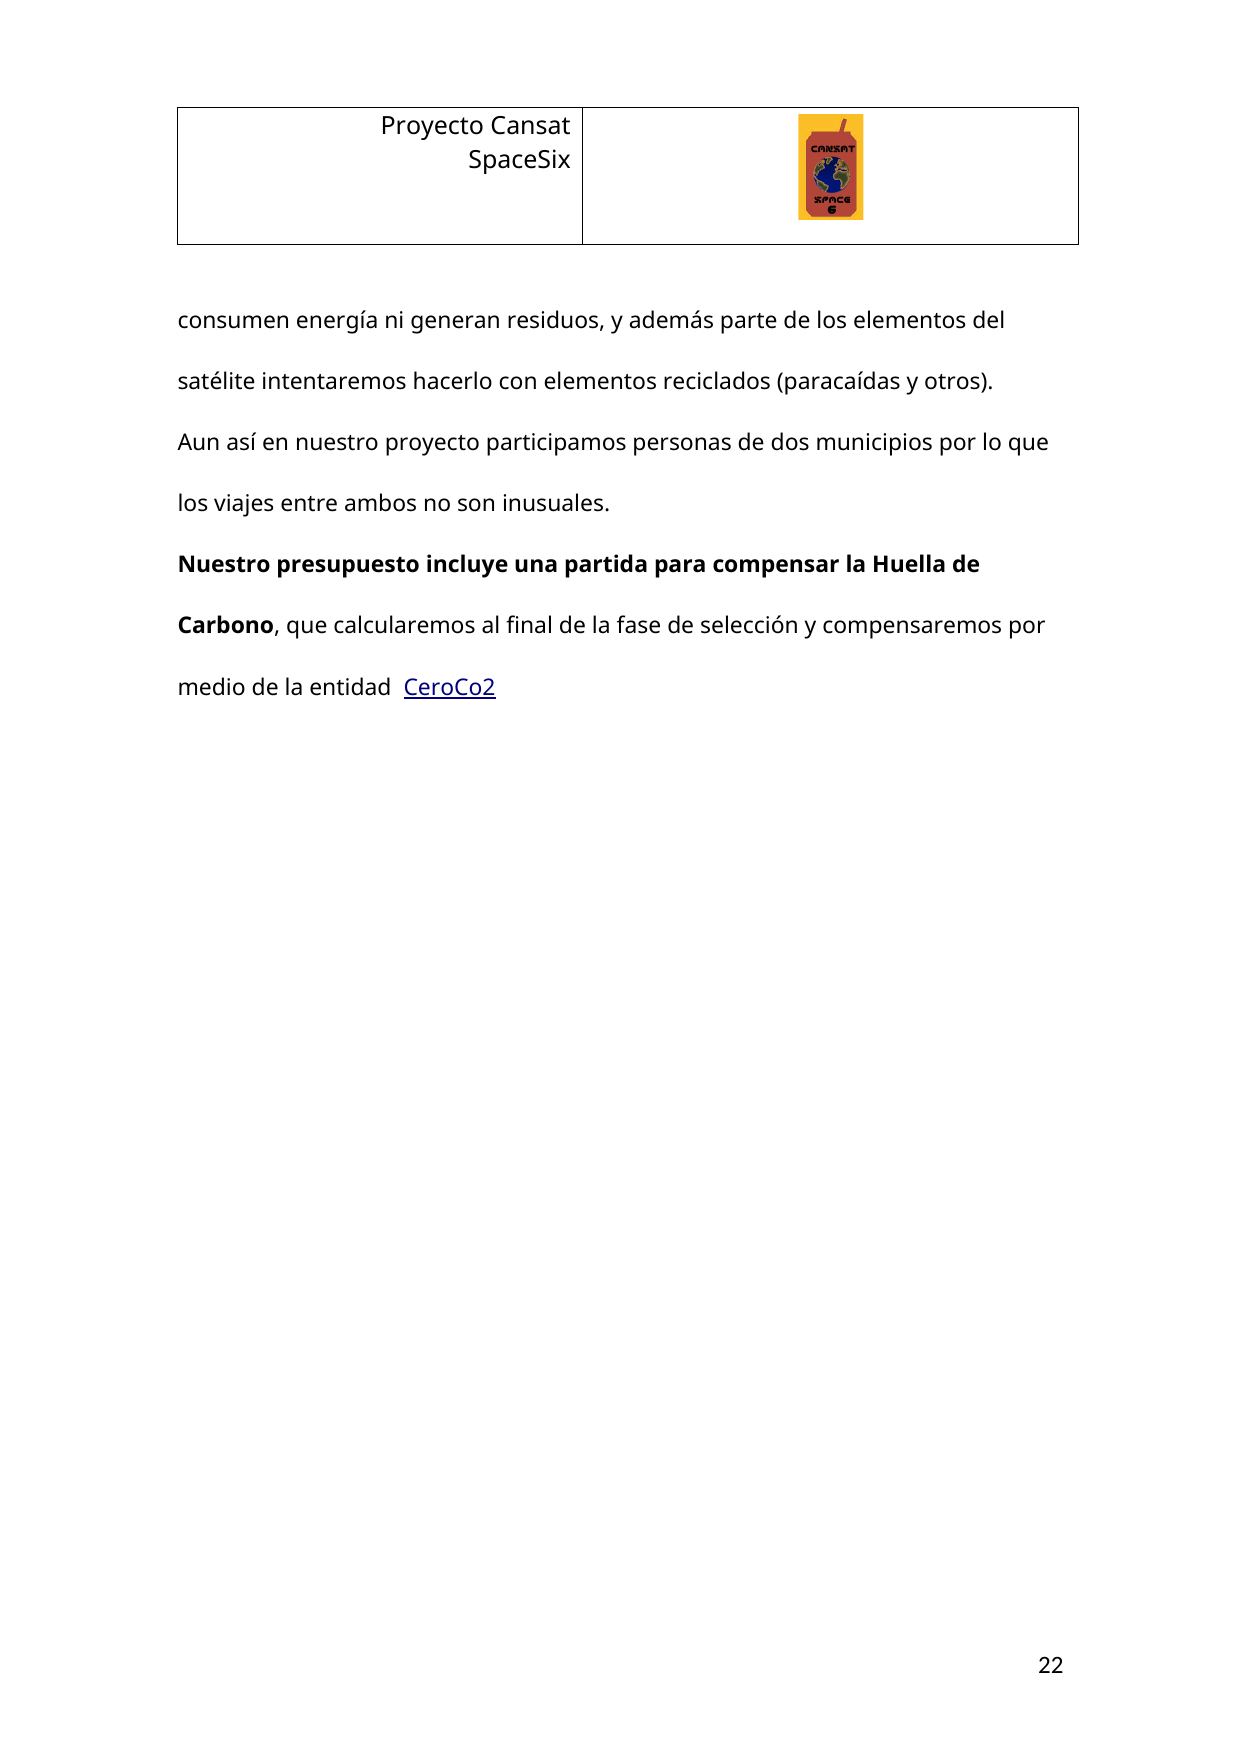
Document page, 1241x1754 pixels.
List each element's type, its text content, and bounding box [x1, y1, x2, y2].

picture [798, 114, 864, 220]
text consumen energía ni generan residuos, y además parte de los elementos del satélite intentaremos hacerlo con elementos reciclados (paracaídas y otros). [177, 274, 1063, 396]
text Nuestro presupuesto incluye una partida para compensar la Huella de Carbono, que calcularemos al final de la fase de selección y compensaremos por medio de la entidad CeroCo2 [177, 534, 1063, 702]
text Aun así en nuestro proyecto participamos personas de dos municipios por lo que los viajes entre ambos no son inusuales. [177, 412, 1063, 518]
